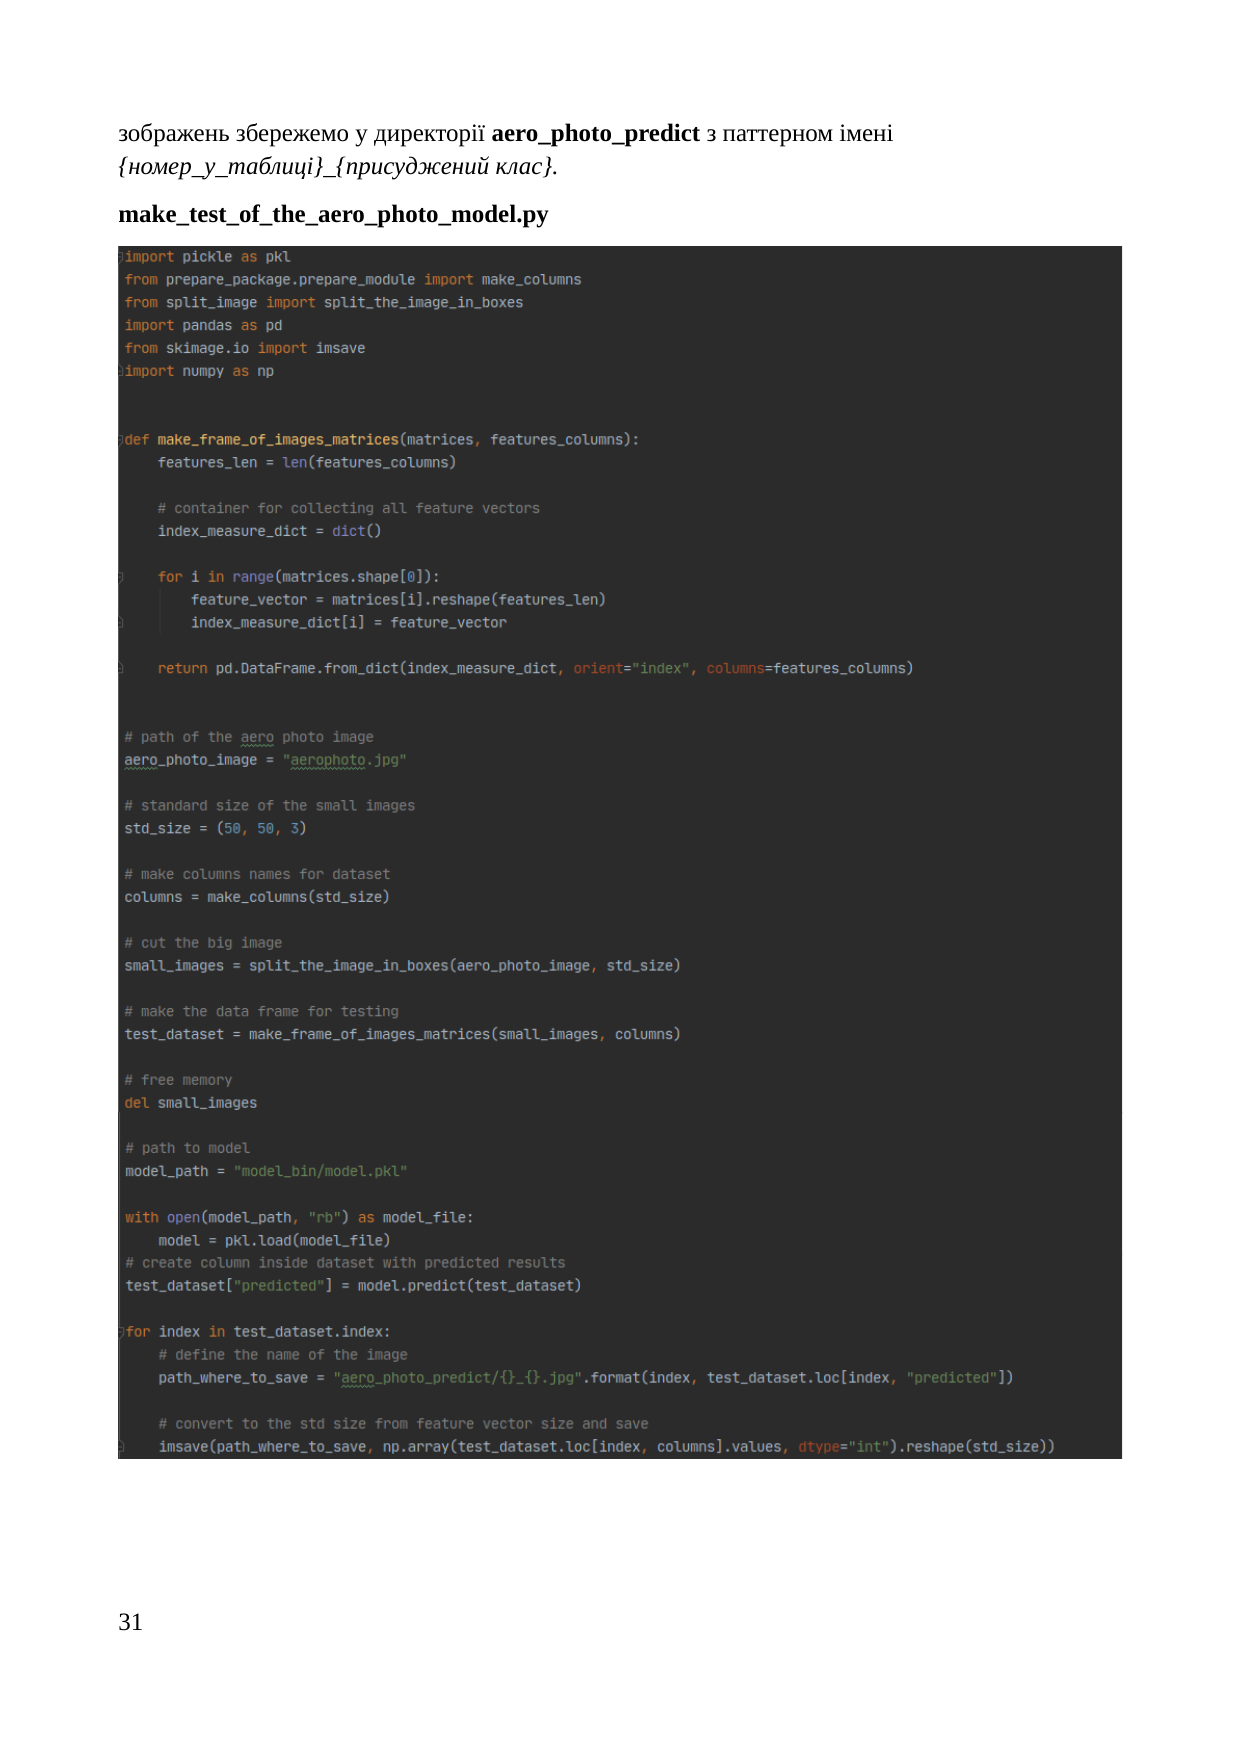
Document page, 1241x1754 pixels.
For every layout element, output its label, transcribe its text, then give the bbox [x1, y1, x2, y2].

text make_test_of_the_aero_photo_model.py [118, 199, 1122, 227]
text зображень збережемо у директорії aero_photo_predict з паттерном імені {номер_у_таблиці}_{присуджений клас}. [118, 118, 1122, 180]
picture [118, 246, 1123, 1459]
